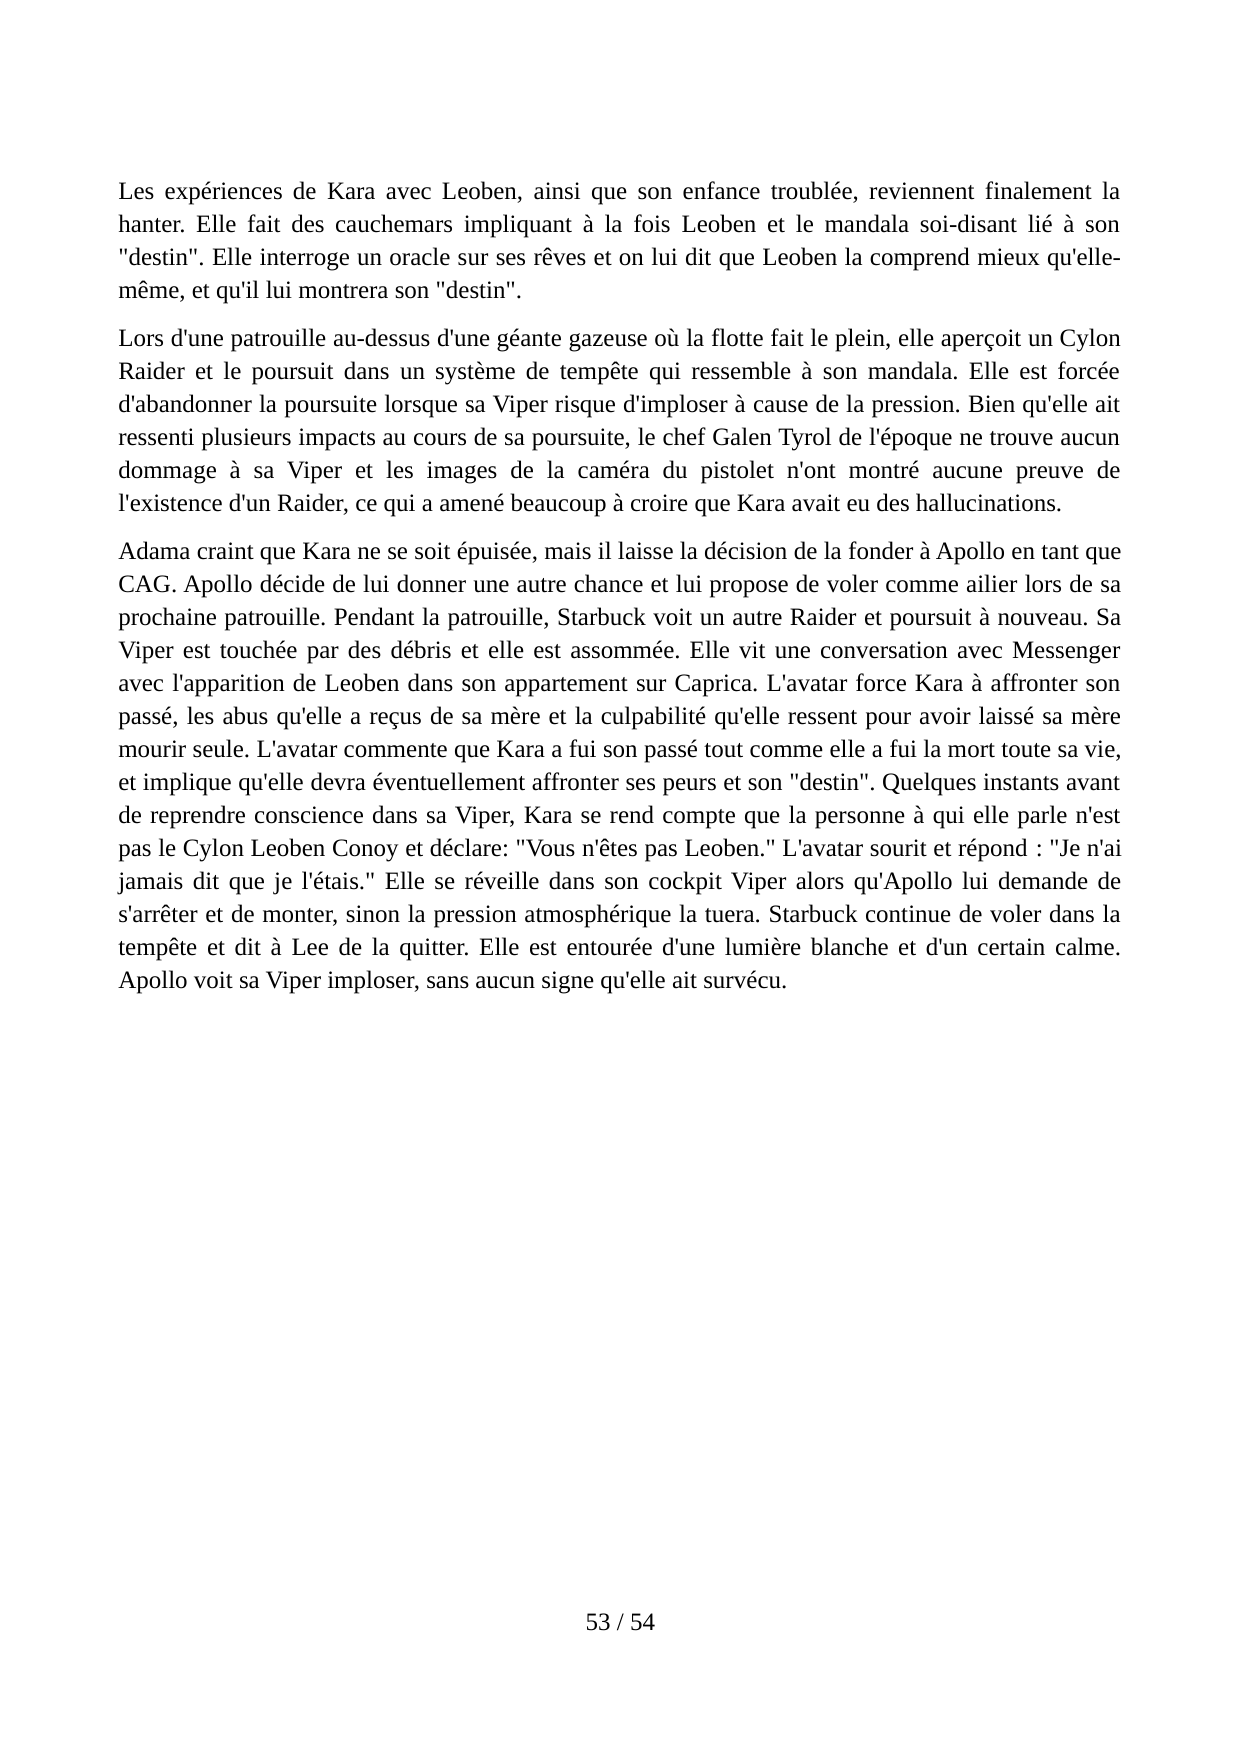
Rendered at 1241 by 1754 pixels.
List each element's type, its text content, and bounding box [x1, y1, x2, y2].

text Lors d'une patrouille au-dessus d'une géante gazeuse où la flotte fait le plein, elle aperçoit un Cylon Raider et le poursuit dans un système de tempête qui ressemble à son mandala. Elle est forcée d'abandonner la poursuite lorsque sa Viper risque d'imploser à cause de la pression. Bien qu'elle ait ressenti plusieurs impacts au cours de sa poursuite, le chef Galen Tyrol de l'époque ne trouve aucun dommage à sa Viper et les images de la caméra du pistolet n'ont montré aucune preuve de l'existence d'un Raider, ce qui a amené beaucoup à croire que Kara avait eu des hallucinations. [118, 323, 1122, 517]
text Adama craint que Kara ne se soit épuisée, mais il laisse la décision de la fonder à Apollo en tant que CAG. Apollo décide de lui donner une autre chance et lui propose de voler comme ailier lors de sa prochaine patrouille. Pendant la patrouille, Starbuck voit un autre Raider et poursuit à nouveau. Sa Viper est touchée par des débris et elle est assommée. Elle vit une conversation avec Messenger avec l'apparition de Leoben dans son appartement sur Caprica. L'avatar force Kara à affronter son passé, les abus qu'elle a reçus de sa mère et la culpabilité qu'elle ressent pour avoir laissé sa mère mourir seule. L'avatar commente que Kara a fui son passé tout comme elle a fui la mort toute sa vie, et implique qu'elle devra éventuellement affronter ses peurs et son "destin". Quelques instants avant de reprendre conscience dans sa Viper, Kara se rend compte que la personne à qui elle parle n'est pas le Cylon Leoben Conoy et déclare: "Vous n'êtes pas Leoben." L'avatar sourit et répond : "Je n'ai jamais dit que je l'étais." Elle se réveille dans son cockpit Viper alors qu'Apollo lui demande de s'arrêter et de monter, sinon la pression atmosphérique la tuera. Starbuck continue de voler dans la tempête et dit à Lee de la quitter. Elle est entourée d'une lumière blanche et d'un certain calme. Apollo voit sa Viper imploser, sans aucun signe qu'elle ait survécu. [118, 536, 1122, 994]
text Les expériences de Kara avec Leoben, ainsi que son enfance troublée, reviennent finalement la hanter. Elle fait des cauchemars impliquant à la fois Leoben et le mandala soi-disant lié à son "destin". Elle interroge un oracle sur ses rêves et on lui dit que Leoben la comprend mieux qu'elle-même, et qu'il lui montrera son "destin". [118, 176, 1122, 304]
